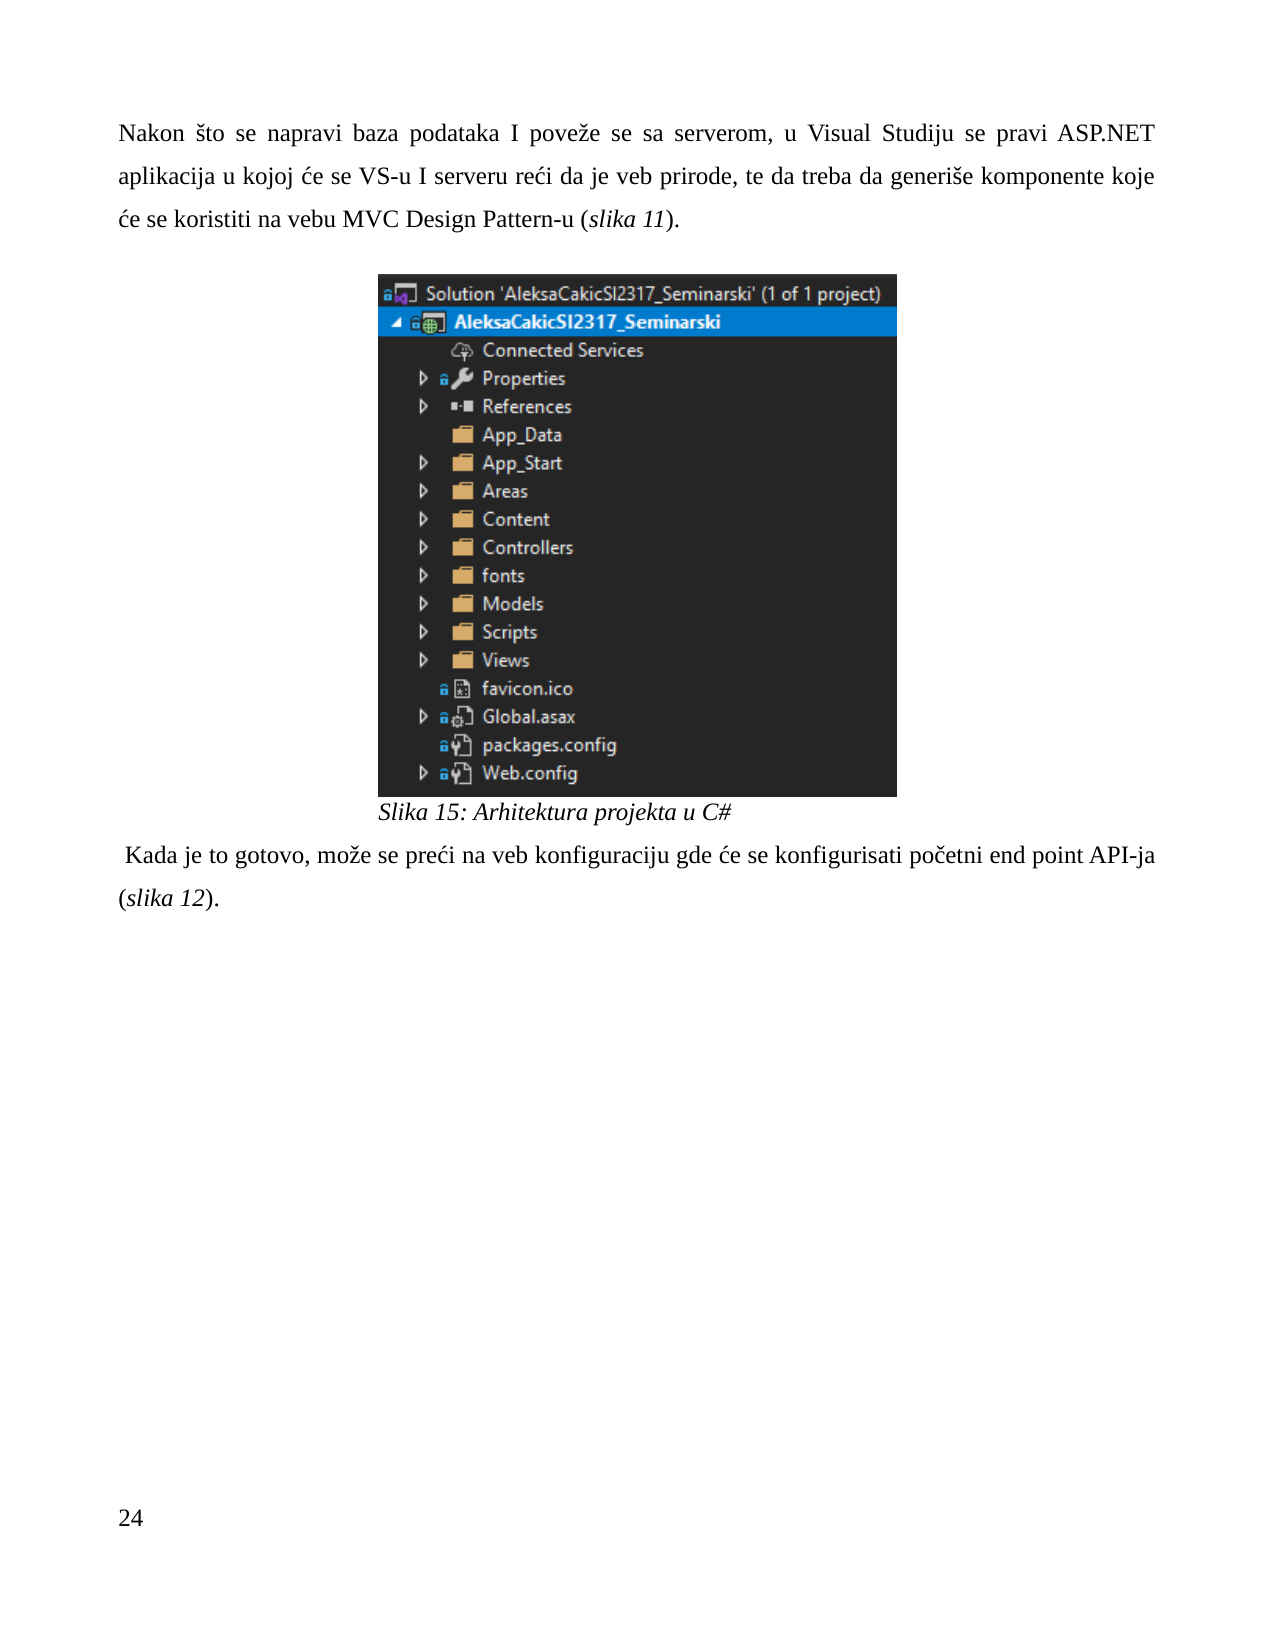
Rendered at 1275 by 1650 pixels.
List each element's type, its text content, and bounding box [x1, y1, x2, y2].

picture [378, 274, 897, 797]
text Kada je to gotovo, može se preći na veb konfiguraciju gde će se konfigurisati početni end point API-ja (slika 12). [118, 262, 1157, 912]
text Nakon što se napravi baza podataka I poveže se sa serverom, u Visual Studiju se pravi ASP.NET aplikacija u kojoj će se VS-u I serveru reći da je veb prirode, te da treba da generiše komponente koje će se koristiti na vebu MVC Design Pattern-u (slika 11). [118, 118, 1157, 233]
text Slika 15: Arhitektura projekta u C# [378, 797, 897, 825]
